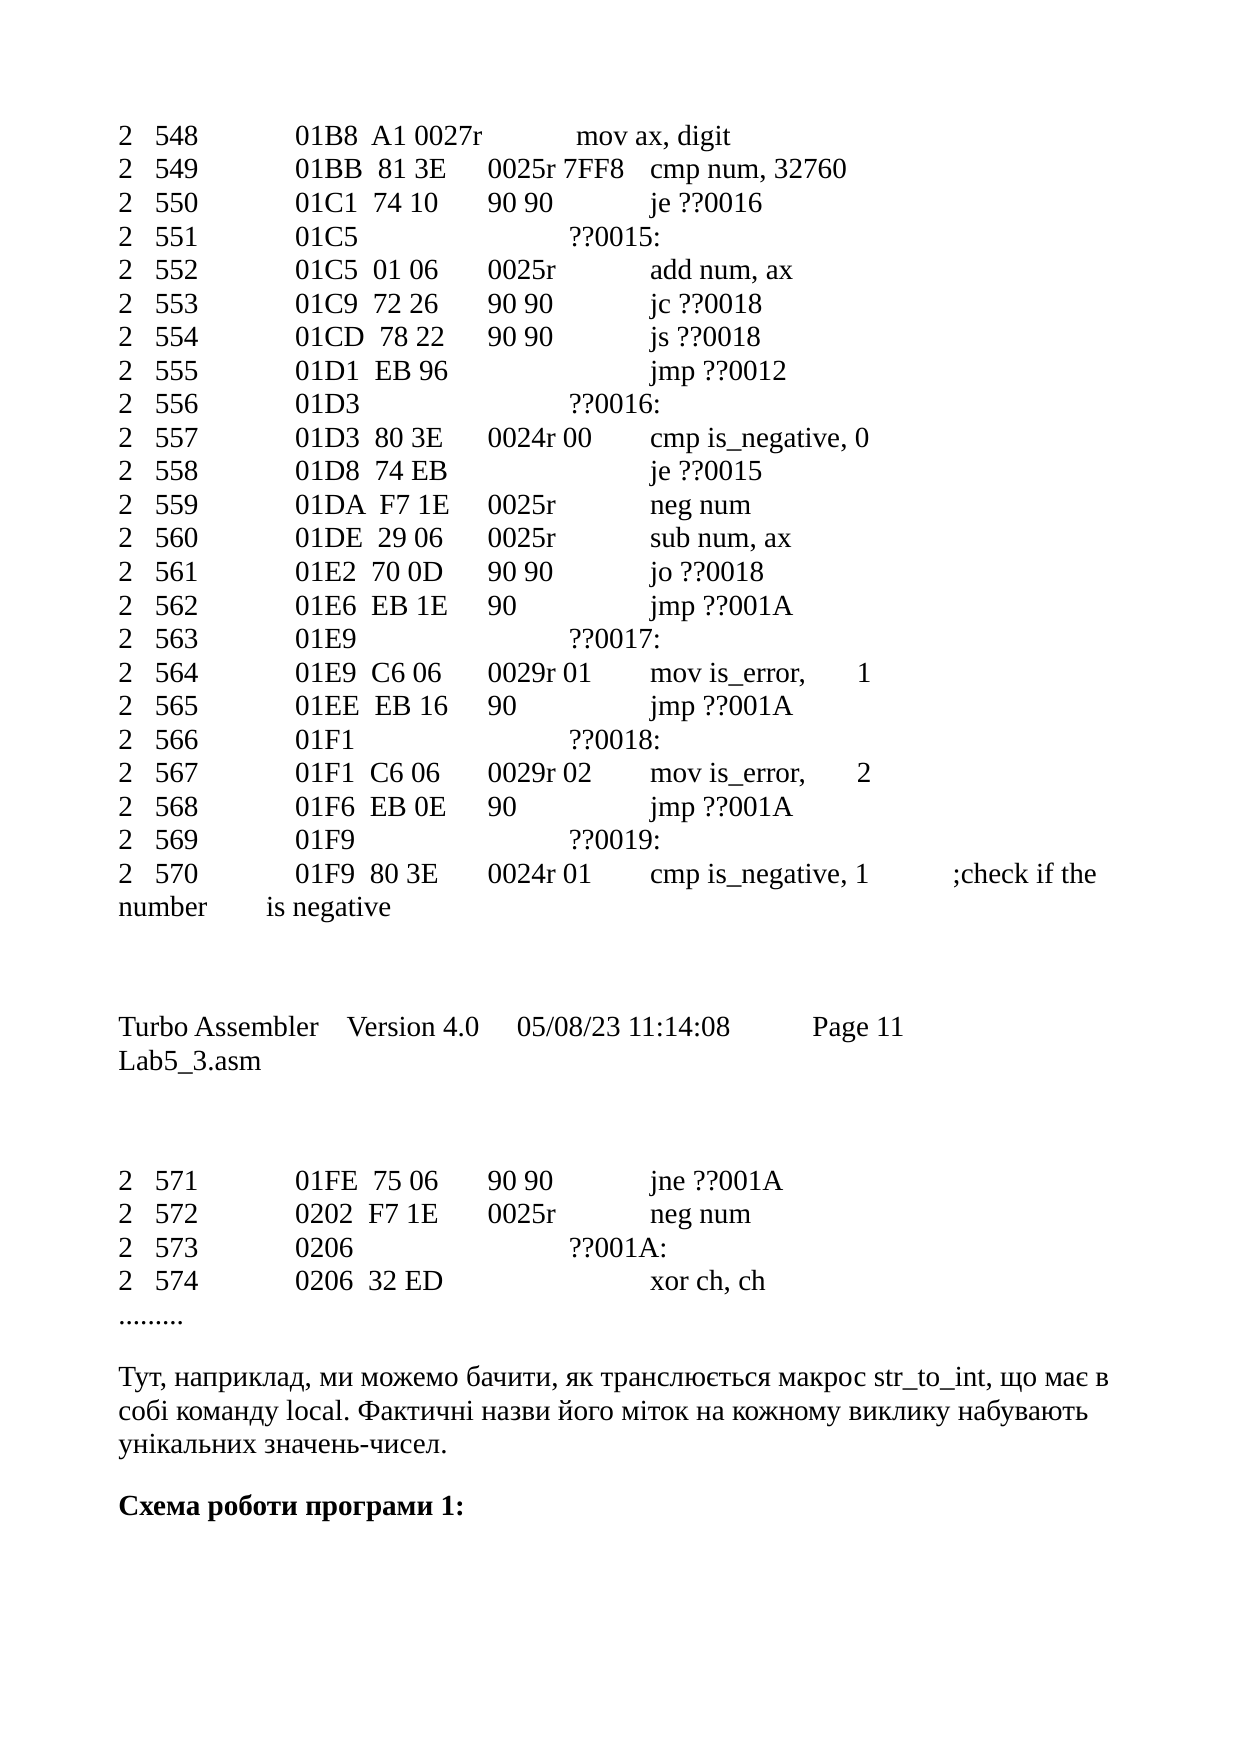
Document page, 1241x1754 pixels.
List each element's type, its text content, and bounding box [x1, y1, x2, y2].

text 2 560 01DE 29 06 0025r sub num, ax [118, 521, 1122, 554]
text 2 555 01D1 EB 96 jmp ??0012 [118, 353, 1122, 386]
text 2 566 01F1 ??0018: [118, 722, 1122, 755]
text 2 573 0206 ??001A: [118, 1230, 1122, 1263]
text 2 556 01D3 ??0016: [118, 386, 1122, 420]
text 2 554 01CD 78 22 90 90 js ??0018 [118, 319, 1122, 353]
text 2 568 01F6 EB 0E 90 jmp ??001A [118, 789, 1122, 822]
text 2 567 01F1 C6 06 0029r 02 mov is_error, 2 [118, 755, 1122, 789]
text 2 569 01F9 ??0019: [118, 822, 1122, 856]
text ......... [118, 1297, 1122, 1330]
text Turbo Assembler Version 4.0 05/08/23 11:14:08 Page 11 [118, 1009, 1122, 1043]
text Тут, наприклад, ми можемо бачити, як транслюється макрос str_to_int, що має в собі команду local. Фактичні назви його міток на кожному виклику набувають унікальних значень-чисел. [118, 1359, 1122, 1460]
text 2 570 01F9 80 3E 0024r 01 cmp is_negative, 1 ;check if the number is negative [118, 856, 1122, 923]
text 2 550 01C1 74 10 90 90 je ??0016 [118, 185, 1122, 219]
text 2 572 0202 F7 1E 0025r neg num [118, 1196, 1122, 1230]
text 2 553 01C9 72 26 90 90 jc ??0018 [118, 286, 1122, 319]
text 2 571 01FE 75 06 90 90 jne ??001A [118, 1163, 1122, 1196]
text 2 563 01E9 ??0017: [118, 621, 1122, 655]
text Lab5_3.asm [118, 1043, 1122, 1076]
text 2 558 01D8 74 EB je ??0015 [118, 453, 1122, 487]
text 2 549 01BB 81 3E 0025r 7FF8 cmp num, 32760 [118, 152, 1122, 185]
text 2 561 01E2 70 0D 90 90 jo ??0018 [118, 554, 1122, 588]
text 2 565 01EE EB 16 90 jmp ??001A [118, 688, 1122, 722]
text 2 551 01C5 ??0015: [118, 219, 1122, 252]
text Схема роботи програми 1: [118, 1488, 1122, 1522]
text 2 559 01DA F7 1E 0025r neg num [118, 487, 1122, 521]
text 2 548 01B8 A1 0027r mov ax, digit [118, 118, 1122, 152]
text 2 552 01C5 01 06 0025r add num, ax [118, 252, 1122, 286]
text 2 562 01E6 EB 1E 90 jmp ??001A [118, 588, 1122, 621]
text 2 574 0206 32 ED xor ch, ch [118, 1263, 1122, 1297]
text 2 564 01E9 C6 06 0029r 01 mov is_error, 1 [118, 655, 1122, 688]
text 2 557 01D3 80 3E 0024r 00 cmp is_negative, 0 [118, 420, 1122, 453]
